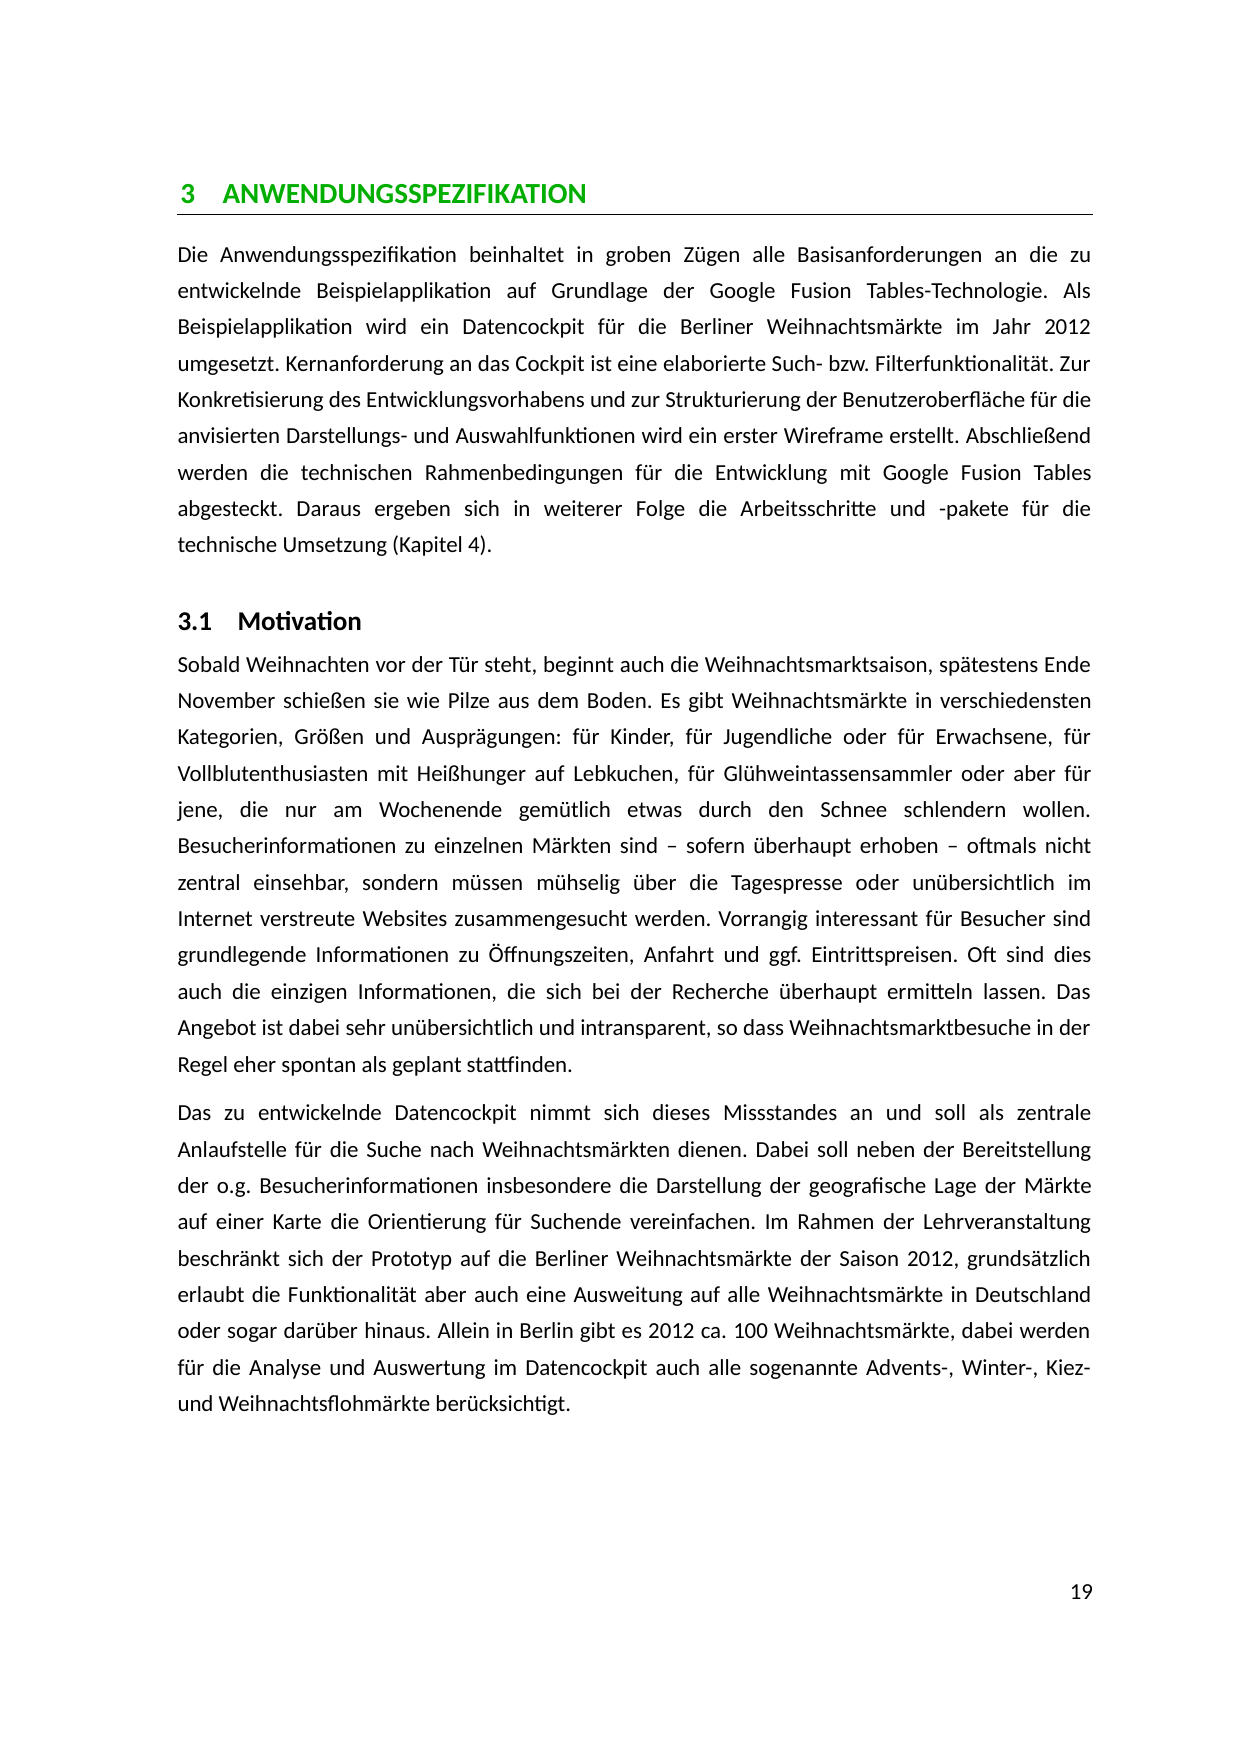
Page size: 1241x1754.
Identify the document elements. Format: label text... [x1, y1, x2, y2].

text Die Anwendungsspezifikation beinhaltet in groben Zügen alle Basisanforderungen an die zu entwickelnde Beispielapplikation auf Grundlage der Google Fusion Tables-Technologie. Als Beispielapplikation wird ein Datencockpit für die Berliner Weihnachtsmärkte im Jahr 2012 umgesetzt. Kernanforderung an das Cockpit ist eine elaborierte Such- bzw. Filterfunktionalität. Zur Konkretisierung des Entwicklungsvorhabens und zur Strukturierung der Benutzeroberfläche für die anvisierten Darstellungs- und Auswahlfunktionen wird ein erster Wireframe erstellt. Abschließend werden die technischen Rahmenbedingungen für die Entwicklung mit Google Fusion Tables abgesteckt. Daraus ergeben sich in weiterer Folge die Arbeitsschritte und -pakete für die technische Umsetzung (Kapitel 4). [177, 240, 1093, 558]
subtitle Motivation [177, 604, 1093, 637]
subtitle Anwendungsspezifikation [177, 172, 1093, 214]
text Das zu entwickelnde Datencockpit nimmt sich dieses Missstandes an und soll als zentrale Anlaufstelle für die Suche nach Weihnachtsmärkten dienen. Dabei soll neben der Bereitstellung der o.g. Besucherinformationen insbesondere die Darstellung der geografische Lage der Märkte auf einer Karte die Orientierung für Suchende vereinfachen. Im Rahmen der Lehrveranstaltung beschränkt sich der Prototyp auf die Berliner Weihnachtsmärkte der Saison 2012, grundsätzlich erlaubt die Funktionalität aber auch eine Ausweitung auf alle Weihnachtsmärkte in Deutschland oder sogar darüber hinaus. Allein in Berlin gibt es 2012 ca. 100 Weihnachtsmärkte, dabei werden für die Analyse und Auswertung im Datencockpit auch alle sogenannte Advents-, Winter-, Kiez- und Weihnachtsflohmärkte berücksichtigt. [177, 1098, 1093, 1417]
text Sobald Weihnachten vor der Tür steht, beginnt auch die Weihnachtsmarktsaison, spätestens Ende November schießen sie wie Pilze aus dem Boden. Es gibt Weihnachtsmärkte in verschiedensten Kategorien, Größen und Ausprägungen: für Kinder, für Jugendliche oder für Erwachsene, für Vollblutenthusiasten mit Heißhunger auf Lebkuchen, für Glühweintassensammler oder aber für jene, die nur am Wochenende gemütlich etwas durch den Schnee schlendern wollen. Besucherinformationen zu einzelnen Märkten sind – sofern überhaupt erhoben – oftmals nicht zentral einsehbar, sondern müssen mühselig über die Tagespresse oder unübersichtlich im Internet verstreute Websites zusammengesucht werden. Vorrangig interessant für Besucher sind grundlegende Informationen zu Öffnungszeiten, Anfahrt und ggf. Eintrittspreisen. Oft sind dies auch die einzigen Informationen, die sich bei der Recherche überhaupt ermitteln lassen. Das Angebot ist dabei sehr unübersichtlich und intransparent, so dass Weihnachtsmarktbesuche in der Regel eher spontan als geplant stattfinden. [177, 650, 1093, 1078]
